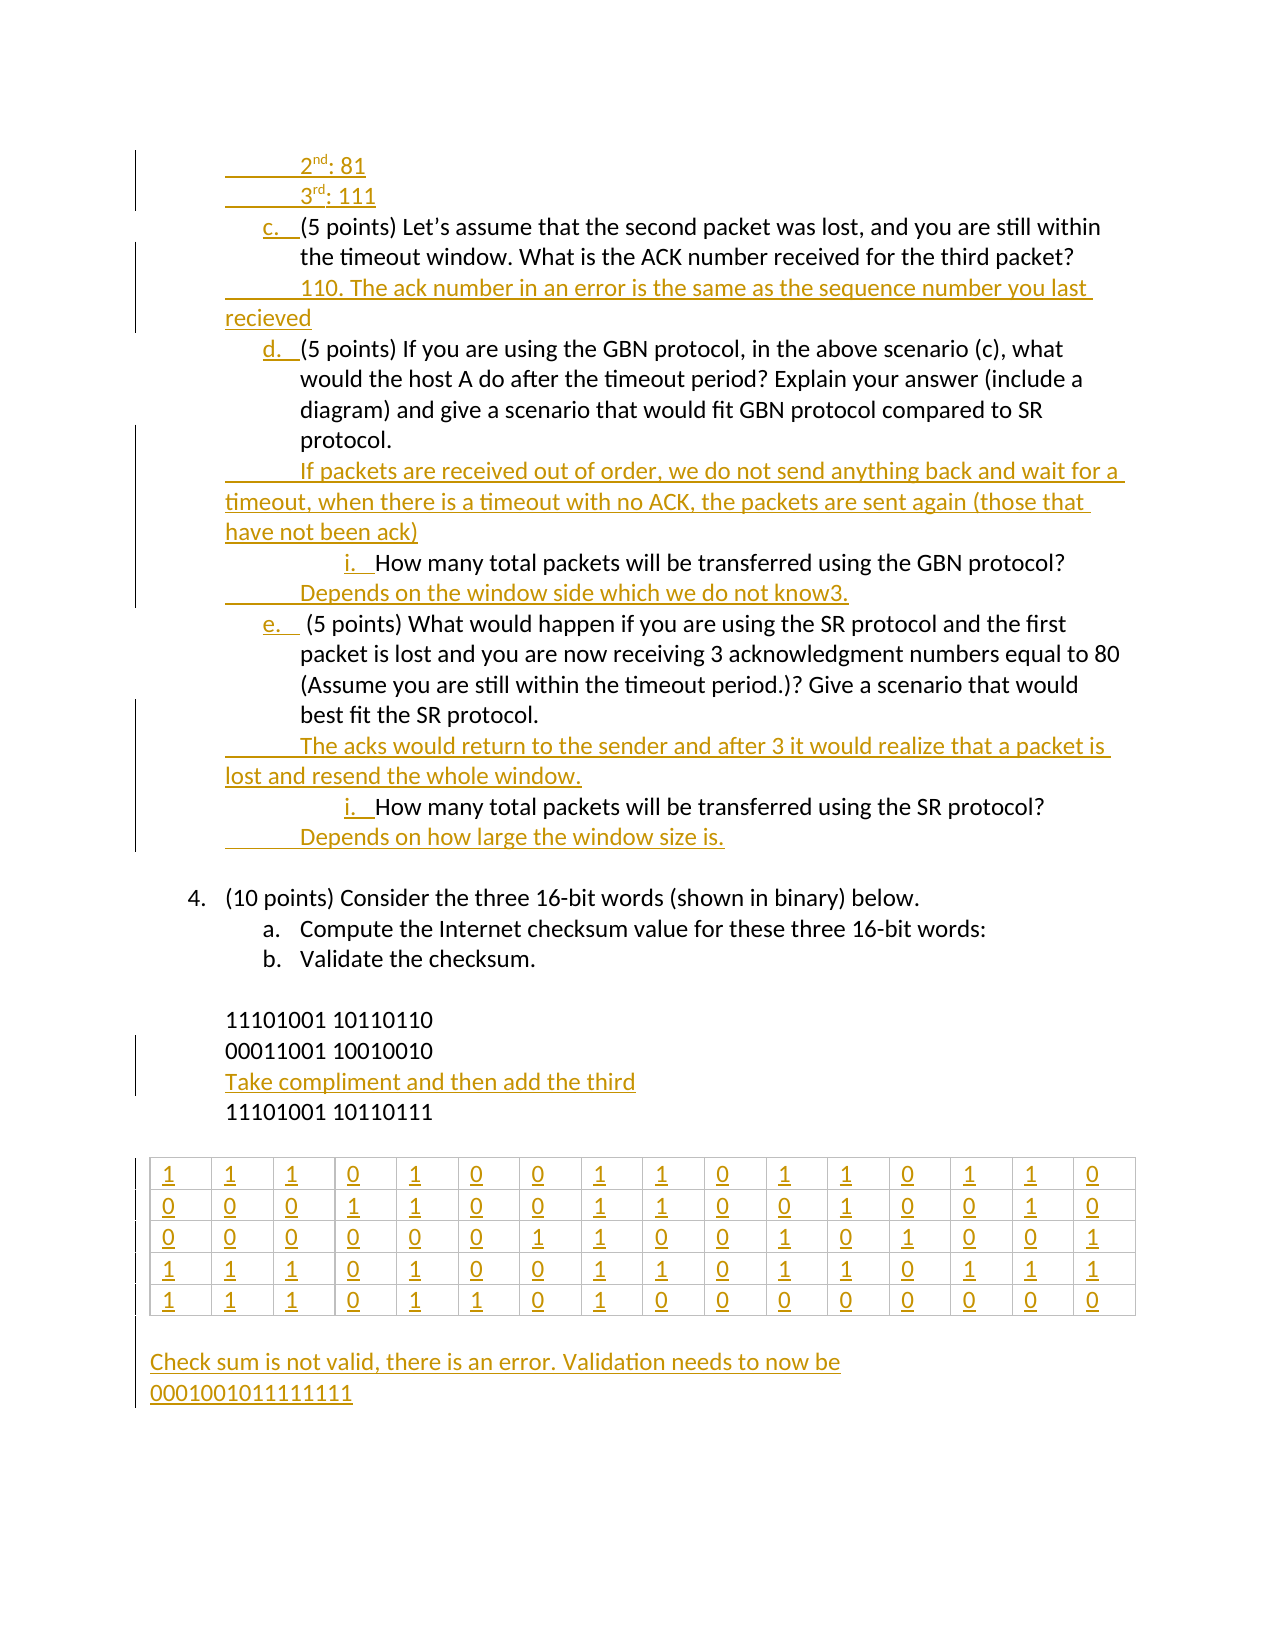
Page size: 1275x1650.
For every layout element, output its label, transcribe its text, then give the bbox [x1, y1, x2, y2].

list How many total packets will be transferred using the SR protocol? [356, 791, 1125, 821]
table_cell 1 [274, 1253, 334, 1283]
table_header 0 [336, 1158, 396, 1189]
table_cell 1 [582, 1190, 642, 1220]
list 2nd: 81 [225, 150, 1125, 181]
table_cell 0 [212, 1190, 273, 1220]
list 11101001 10110110 [225, 1004, 1125, 1035]
list (5 points) Let’s assume that the second packet was lost, and you are still within the timeout window. What is the ACK number received for the third packet? [262, 211, 1125, 272]
list If packets are received out of order, we do not send anything back and wait for a [225, 455, 1125, 481]
list 00011001 10010010 [225, 1035, 1125, 1066]
table_header 0 [1074, 1158, 1135, 1189]
table_cell 0 [951, 1221, 1012, 1252]
table_cell 1 [459, 1285, 519, 1315]
table_cell 0 [890, 1285, 950, 1315]
table_cell 1 [397, 1285, 458, 1315]
table_header 0 [520, 1158, 581, 1189]
table_cell 0 [459, 1190, 519, 1220]
table_cell 0 [1013, 1285, 1073, 1315]
table_cell 1 [582, 1253, 642, 1283]
list Depends on how large the window size is. [225, 821, 1125, 852]
table_header 1 [951, 1158, 1012, 1189]
table_cell 1 [767, 1221, 827, 1252]
table_cell 0 [151, 1221, 211, 1252]
list Validate the checksum. [262, 943, 1125, 1004]
table_header 1 [643, 1158, 704, 1189]
list timeout, when there is a timeout with no ACK, the packets are sent again (those that have not been ack) [225, 483, 1125, 547]
table_cell 0 [336, 1221, 396, 1252]
table_cell 0 [890, 1190, 950, 1220]
list 110. The ack number in an error is the same as the sequence number you last recieved [225, 272, 1125, 333]
list How many total packets will be transferred using the GBN protocol? [356, 547, 1125, 577]
table_cell 0 [274, 1221, 334, 1252]
table_cell 1 [212, 1253, 273, 1283]
table_header 1 [212, 1158, 273, 1189]
table_cell 0 [705, 1190, 766, 1220]
table_header 1 [767, 1158, 827, 1189]
table_header 0 [890, 1158, 950, 1189]
table_cell 0 [951, 1190, 1012, 1220]
text Check sum is not valid, there is an error. Validation needs to now be [150, 1347, 1125, 1377]
list Take compliment and then add the third [225, 1066, 1125, 1096]
list (5 points) What would happen if you are using the SR protocol and the first packet is lost and you are now receiving 3 acknowledgment numbers equal to 80 (Assume you are still within the timeout period.)? Give a scenario that would best fit the SR protocol. [262, 608, 1125, 730]
table_cell 1 [1013, 1190, 1073, 1220]
table_cell 1 [828, 1253, 889, 1283]
table_cell 1 [582, 1285, 642, 1315]
table_cell 0 [1013, 1221, 1073, 1252]
table_cell 1 [767, 1253, 827, 1283]
table_cell 0 [951, 1285, 1012, 1315]
table_cell 1 [151, 1253, 211, 1283]
table_cell 0 [336, 1285, 396, 1315]
table_cell 0 [336, 1253, 396, 1283]
table_cell 1 [397, 1190, 458, 1220]
table_cell 1 [212, 1285, 273, 1315]
table_cell 1 [951, 1253, 1012, 1283]
table_cell 0 [705, 1285, 766, 1315]
table_cell 0 [520, 1190, 581, 1220]
table_header 1 [1013, 1158, 1073, 1189]
table_cell 1 [582, 1221, 642, 1252]
table_header 0 [705, 1158, 766, 1189]
table_cell 1 [151, 1285, 211, 1315]
table_cell 0 [705, 1253, 766, 1283]
table_cell 0 [212, 1221, 273, 1252]
table_cell 1 [1013, 1253, 1073, 1283]
list (5 points) If you are using the GBN protocol, in the above scenario (c), what would the host A do after the timeout period? Explain your answer (include a diagram) and give a scenario that would fit GBN protocol compared to SR protocol. [262, 333, 1125, 455]
table_cell 0 [151, 1190, 211, 1220]
table_cell 0 [520, 1253, 581, 1283]
table_header 1 [151, 1158, 211, 1189]
table_cell 1 [397, 1253, 458, 1283]
table_cell 1 [1074, 1253, 1135, 1283]
table_cell 1 [336, 1190, 396, 1220]
list Compute the Internet checksum value for these three 16-bit words: [262, 913, 1125, 943]
table_cell 0 [643, 1285, 704, 1315]
table_cell 0 [767, 1190, 827, 1220]
table_cell 0 [520, 1285, 581, 1315]
table_cell 0 [828, 1285, 889, 1315]
table_header 1 [274, 1158, 334, 1189]
table_cell 0 [1074, 1190, 1135, 1220]
list 3rd: 111 [225, 181, 1125, 211]
table_cell 0 [643, 1221, 704, 1252]
list (10 points) Consider the three 16-bit words (shown in binary) below. [187, 882, 1125, 913]
table_cell 0 [459, 1221, 519, 1252]
list 11101001 10110111 [225, 1096, 1125, 1127]
text 0001001011111111 [150, 1377, 1125, 1408]
table_header 1 [828, 1158, 889, 1189]
table_cell 0 [705, 1221, 766, 1252]
table_cell 0 [274, 1190, 334, 1220]
table_cell 1 [1074, 1221, 1135, 1252]
table_cell 0 [828, 1221, 889, 1252]
list Depends on the window side which we do not know3. [225, 577, 1125, 608]
table_header 1 [397, 1158, 458, 1189]
table_cell 1 [520, 1221, 581, 1252]
table_header 1 [582, 1158, 642, 1189]
table_cell 0 [890, 1253, 950, 1283]
table_cell 1 [828, 1190, 889, 1220]
list The acks would return to the sender and after 3 it would realize that a packet is lost and resend the whole window. [225, 730, 1125, 791]
table_cell 0 [1074, 1285, 1135, 1315]
table_cell 0 [767, 1285, 827, 1315]
table_header 0 [459, 1158, 519, 1189]
table_cell 1 [274, 1285, 334, 1315]
table_cell 0 [397, 1221, 458, 1252]
table_cell 1 [643, 1190, 704, 1220]
table_cell 1 [643, 1253, 704, 1283]
table_cell 0 [459, 1253, 519, 1283]
table_cell 1 [890, 1221, 950, 1252]
